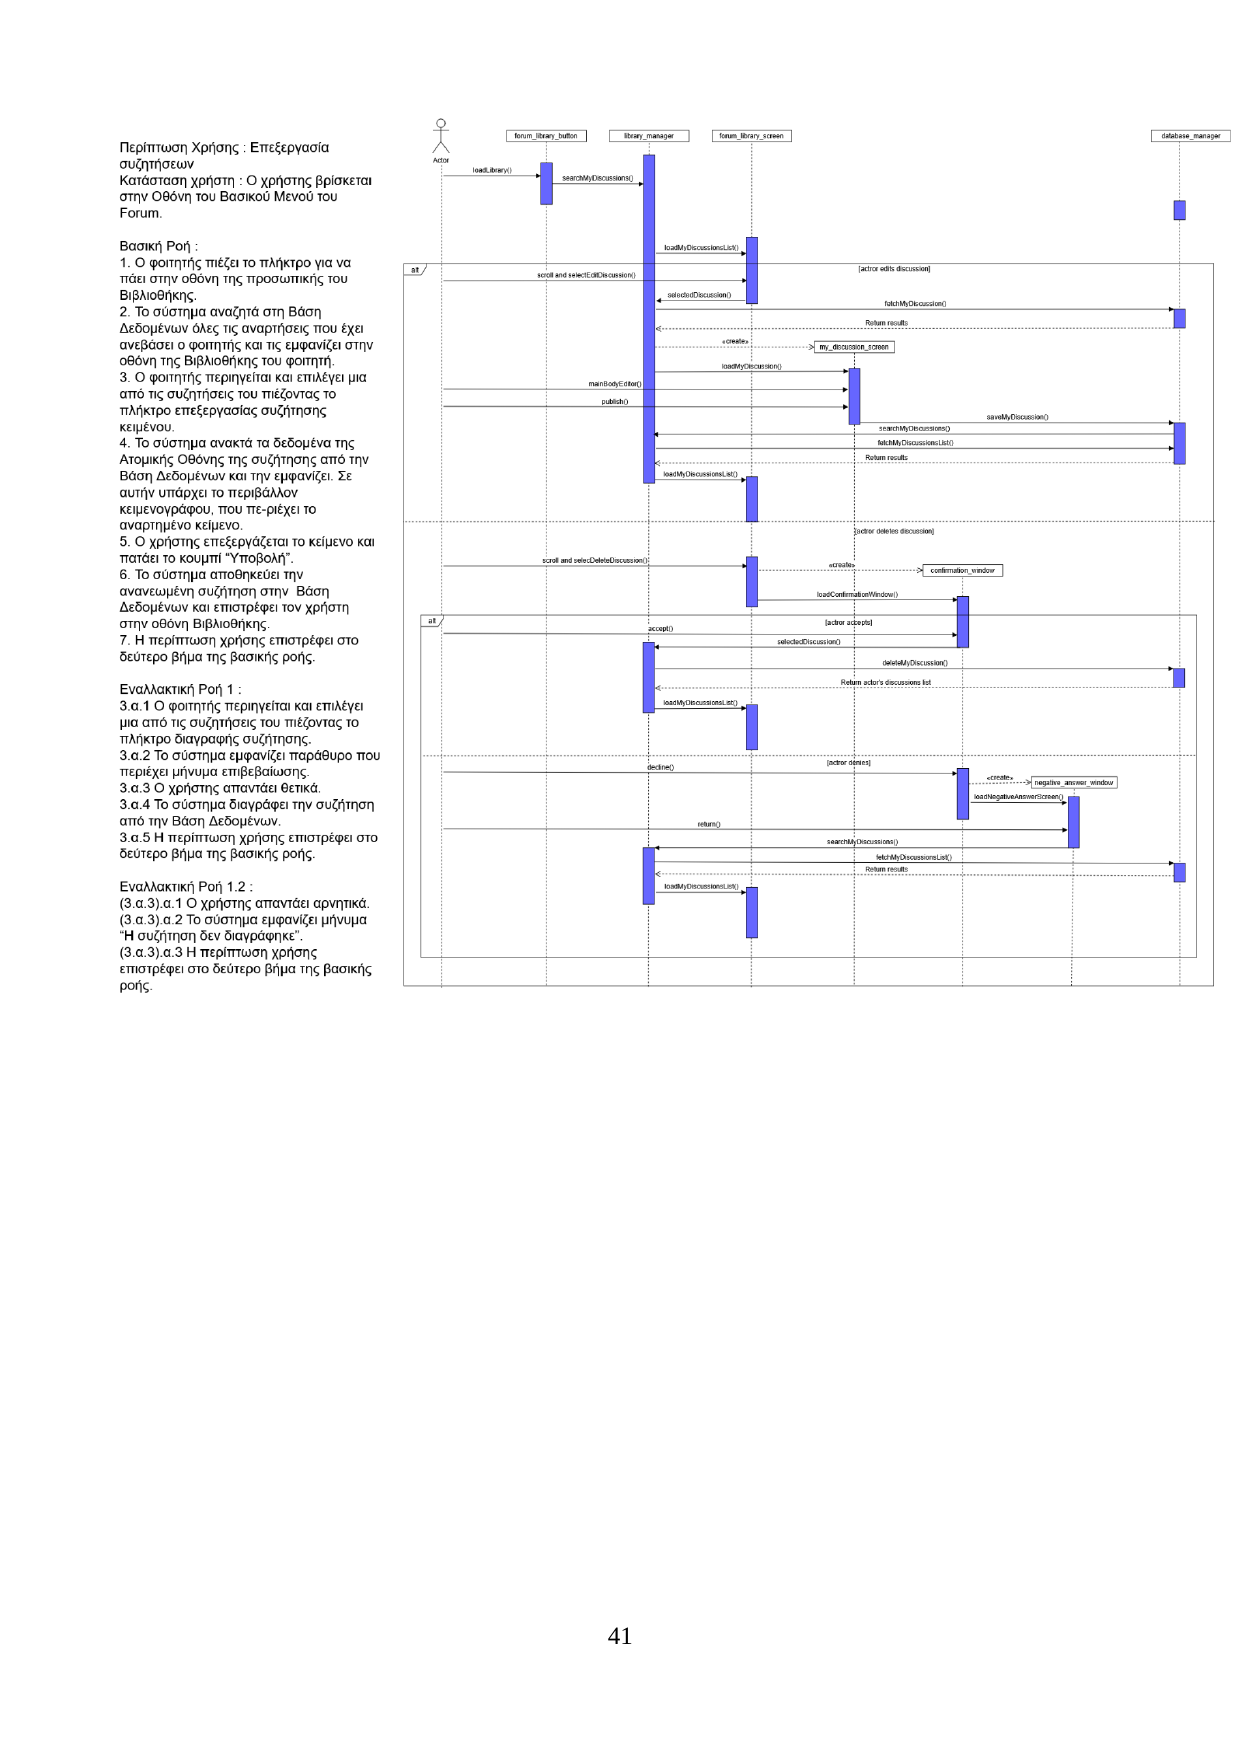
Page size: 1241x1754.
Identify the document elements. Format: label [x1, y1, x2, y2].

picture [118, 118, 1231, 1026]
